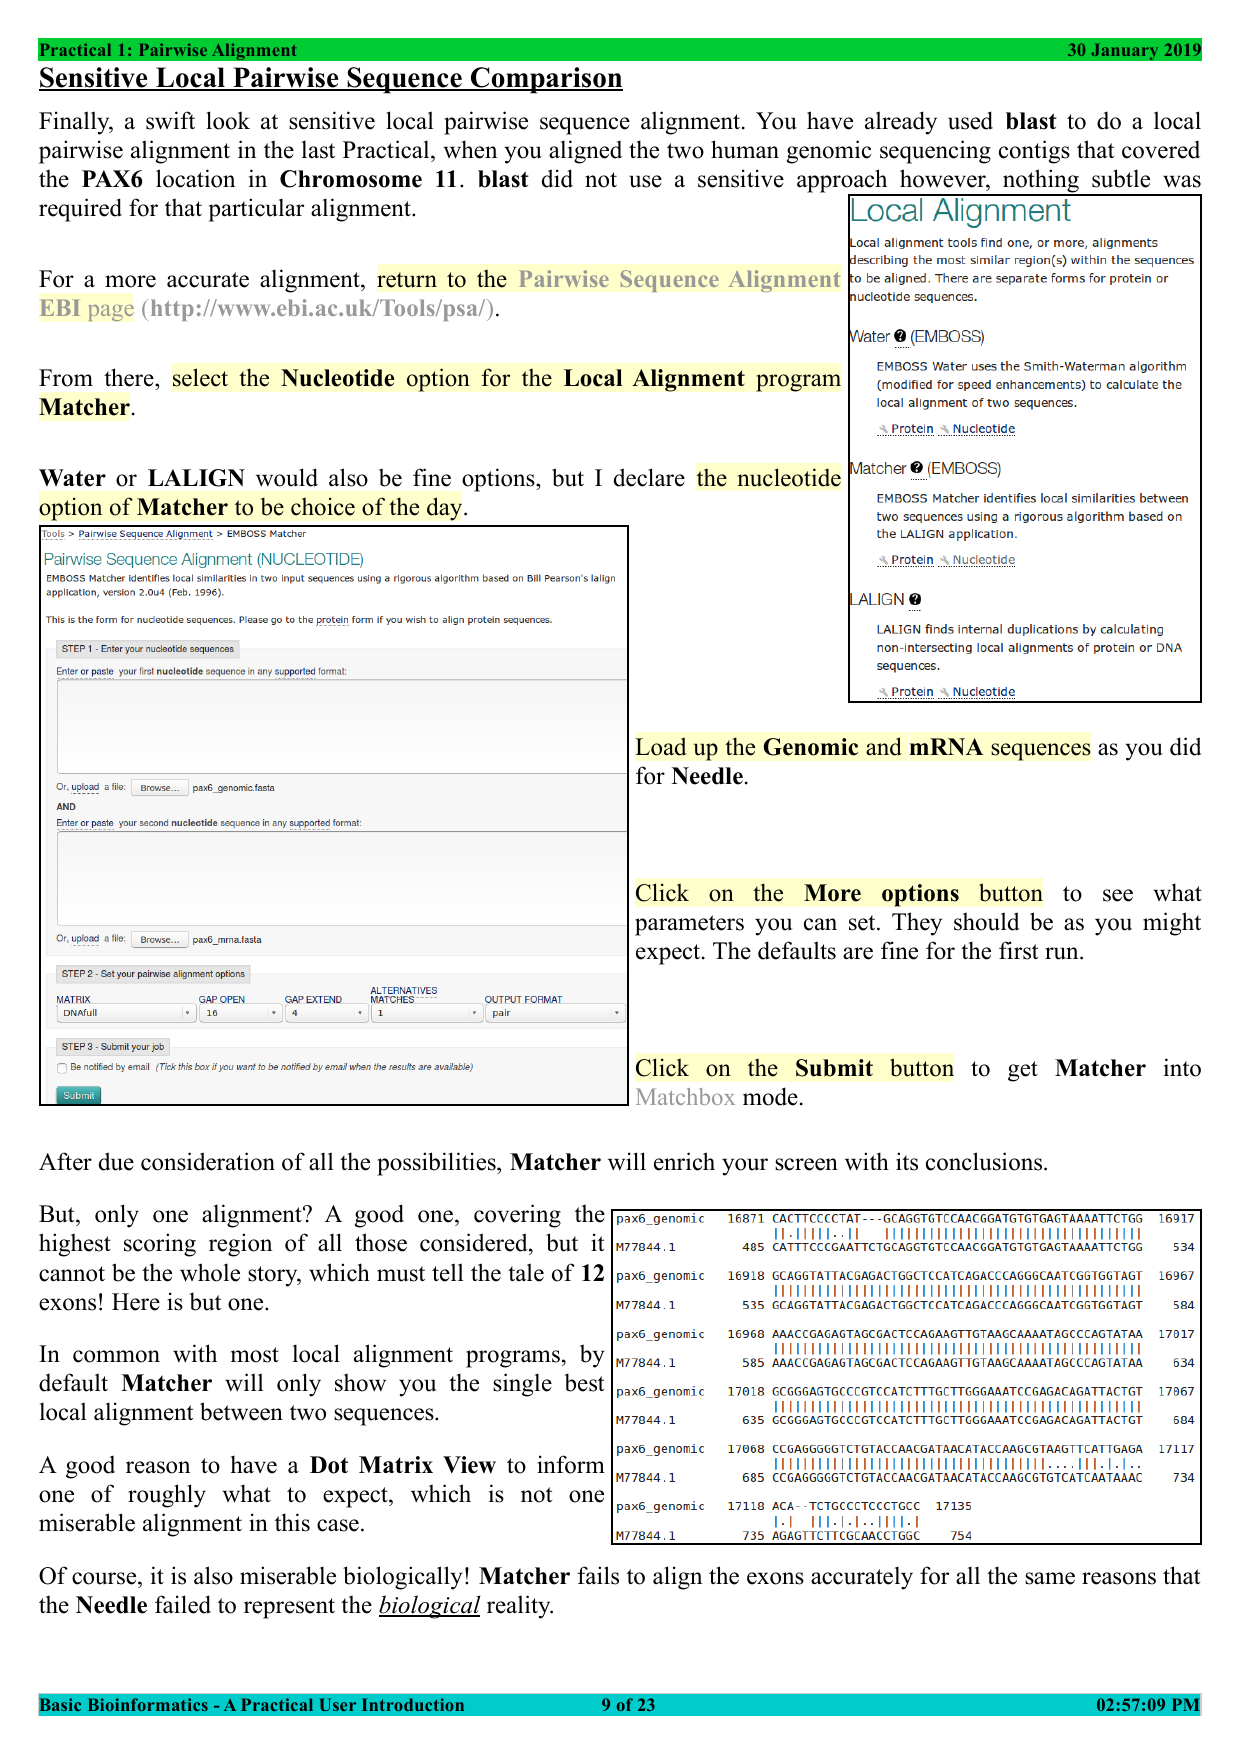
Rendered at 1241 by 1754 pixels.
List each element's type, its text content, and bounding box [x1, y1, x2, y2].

text Load up the Genomic and mRNA sequences as you did for Needle. [629, 732, 1202, 790]
text For a more accurate alignment, return to the Pairwise Sequence Alignment EBI page (http://www.ebi.ac.uk/Tools/psa/). [38, 263, 847, 322]
picture [613, 1211, 1200, 1543]
text Click on the More options button to see what parameters you can set. They should be as you might expect. The defaults are fine for the first run. [629, 878, 1202, 965]
picture [850, 196, 1200, 701]
text Water or LALIGN would also be fine options, but I declare the nucleotide option of Matcher to be choice of the day. [38, 462, 847, 521]
text Sensitive Local Pairwise Sequence Comparison [38, 61, 1202, 94]
text A good reason to have a Dot Matrix View to inform one of roughly what to expect, which is not one miserable alignment in this case. [38, 1450, 611, 1537]
picture [41, 527, 627, 1104]
text From there, select the Nucleotide option for the Local Alignment program Matcher. [38, 363, 847, 421]
text Click on the Submit button to get Matcher into Matchbox mode. [38, 1053, 1202, 1111]
text In common with most local alignment programs, by default Matcher will only show you the single best local alignment between two sequences. [38, 1339, 611, 1426]
text After due consideration of all the possibilities, Matcher will enrich your screen with its conclusions. [38, 1147, 1202, 1176]
text But, only one alignment? A good one, covering the highest scoring region of all those considered, but it cannot be the whole story, which must tell the tale of 12 exons! Here is but one. [38, 1199, 1202, 1316]
text Finally, a swift look at sensitive local pairwise sequence alignment. You have already used blast to do a local pairwise alignment in the last Practical, when you aligned the two human genomic sequencing contigs that covered the PAX6 location in Chromosome 11. blast did not use a sensitive approach however, nothing subtle was required for that particular alignment. [38, 106, 1202, 703]
text Of course, it is also miserable biologically! Matcher fails to align the exons accurately for all the same reasons that the Needle failed to represent the biological reality. [38, 1561, 1202, 1619]
